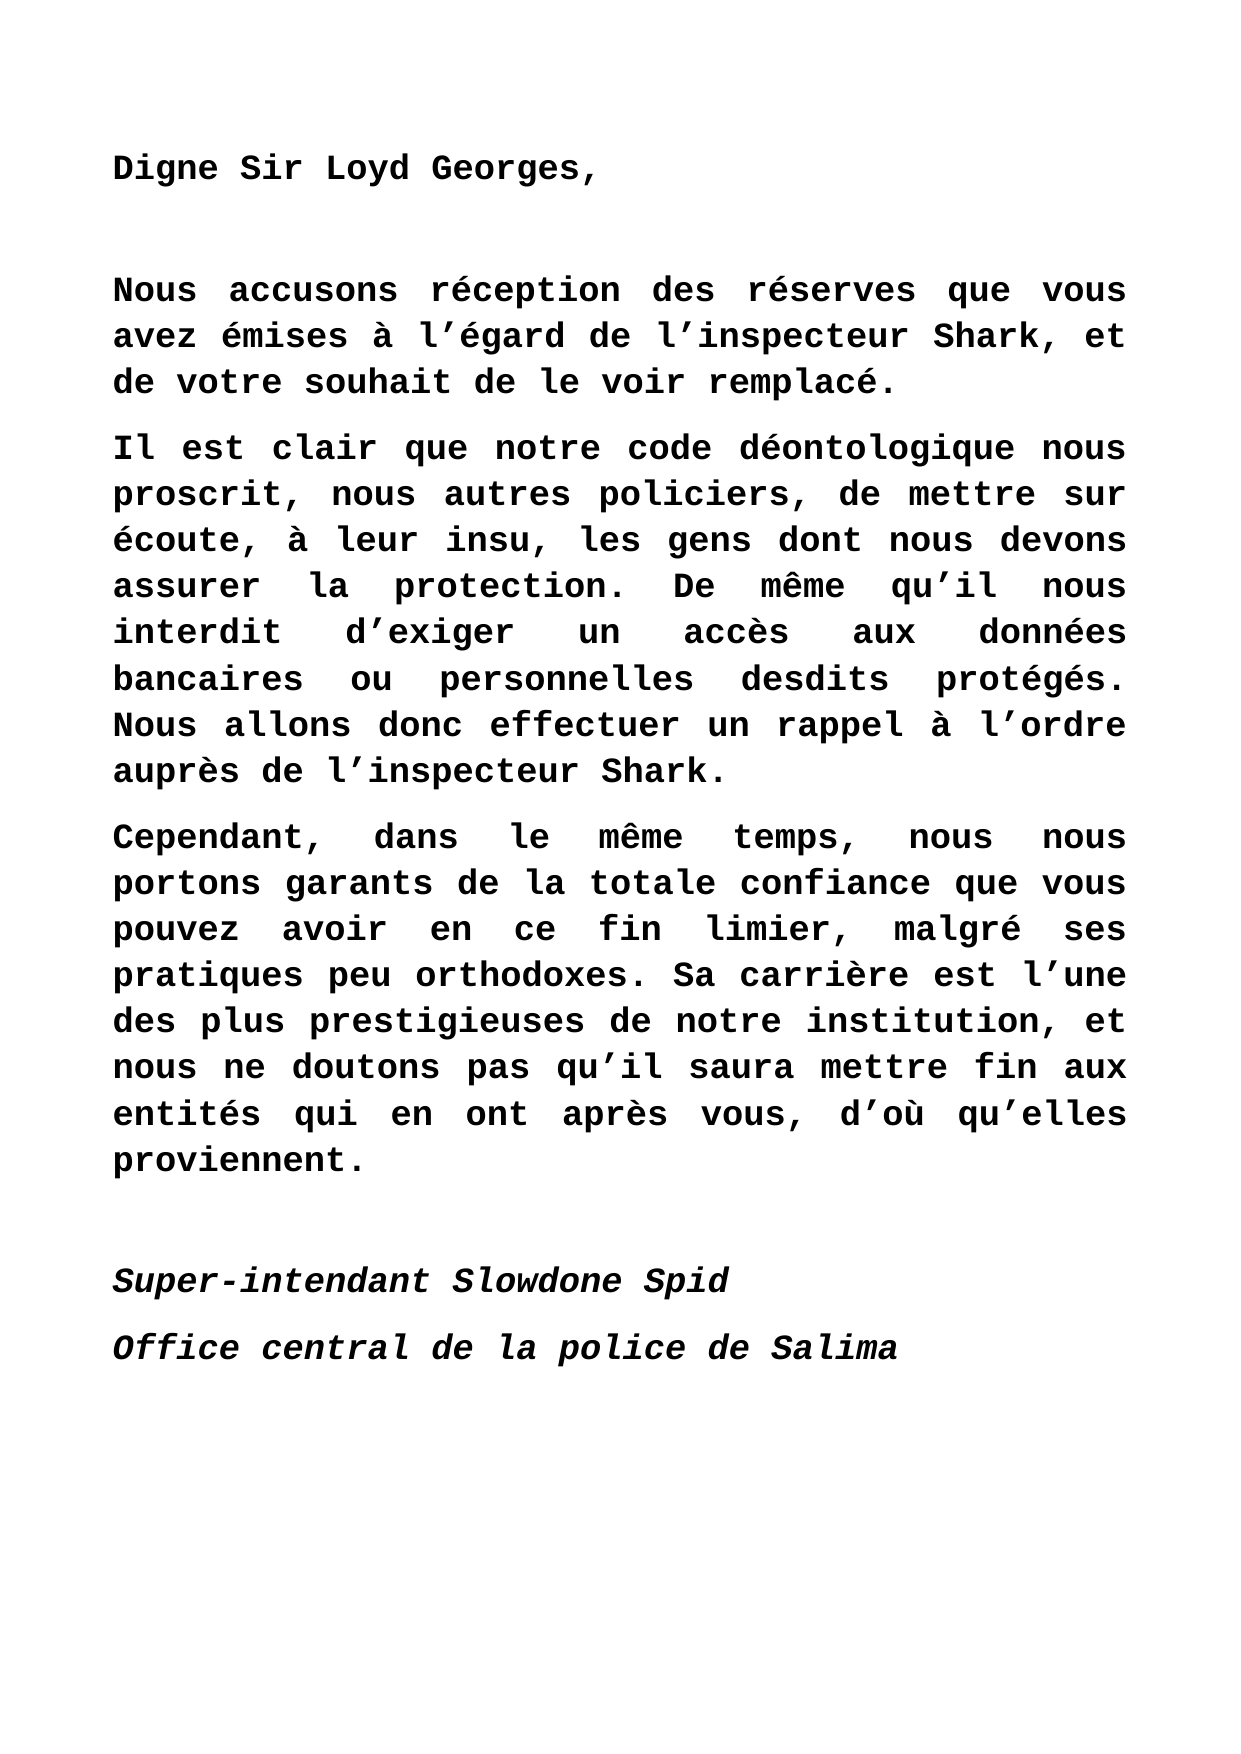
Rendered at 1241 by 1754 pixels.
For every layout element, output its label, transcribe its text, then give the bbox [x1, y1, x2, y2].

text Digne Sir Loyd Georges, [112, 150, 1128, 190]
text Il est clair que notre code déontologique nous proscrit, nous autres policiers, de mettre sur écoute, à leur insu, les gens dont nous devons assurer la protection. De même qu’il nous interdit d’exiger un accès aux données bancaires ou personnelles desdits protégés. Nous allons donc effectuer un rappel à l’ordre auprès de l’inspecteur Shark. [112, 430, 1128, 793]
text Super-intendant Slowdone Spid [112, 1263, 1128, 1303]
text Nous accusons réception des réserves que vous avez émises à l’égard de l’inspecteur Shark, et de votre souhait de le voir remplacé. [112, 271, 1128, 404]
text Cependant, dans le même temps, nous nous portons garants de la totale confiance que vous pouvez avoir en ce fin limier, malgré ses pratiques peu orthodoxes. Sa carrière est l’une des plus prestigieuses de notre institution, et nous ne doutons pas qu’il saura mettre fin aux entités qui en ont après vous, d’où qu’elles proviennent. [112, 819, 1128, 1182]
text Office central de la police de Salima [112, 1329, 1128, 1370]
